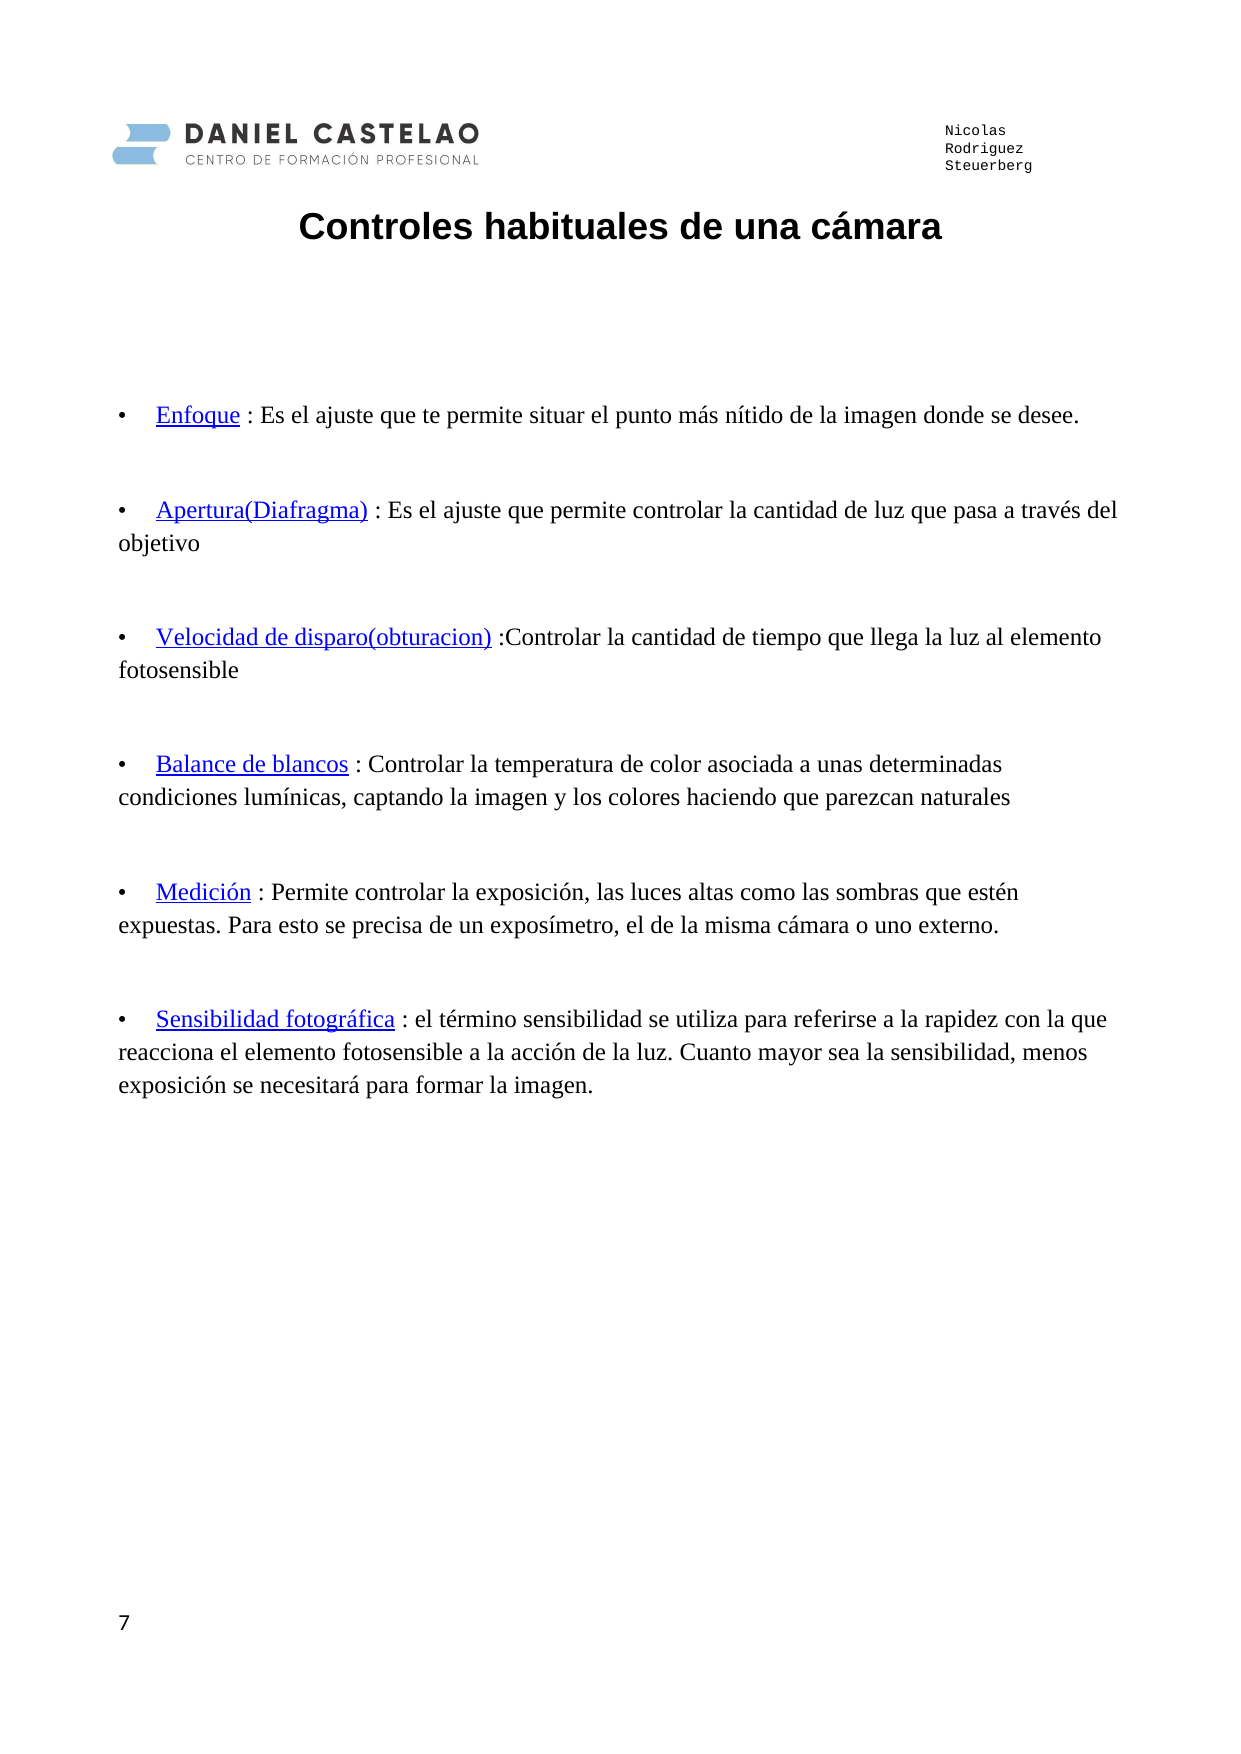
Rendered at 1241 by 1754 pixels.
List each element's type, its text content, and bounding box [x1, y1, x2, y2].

list Enfoque : Es el ajuste que te permite situar el punto más nítido de la imagen donde se desee. [81, 400, 1122, 429]
list Medición : Permite controlar la exposición, las luces altas como las sombras que estén expuestas. Para esto se precisa de un exposímetro, el de la misma cámara o uno externo. [81, 877, 1122, 939]
list Balance de blancos : Controlar la temperatura de color asociada a unas determinadas condiciones lumínicas, captando la imagen y los colores haciendo que parezcan naturales [81, 749, 1122, 811]
list Sensibilidad fotográfica : el término sensibilidad se utiliza para referirse a la rapidez con la que reacciona el elemento fotosensible a la acción de la luz. Cuanto mayor sea la sensibilidad, menos exposición se necesitará para formar la imagen. [81, 1004, 1122, 1099]
subtitle Controles habituales de una cámara [118, 204, 1122, 247]
picture [112, 118, 491, 170]
list Velocidad de disparo(obturacion) :Controlar la cantidad de tiempo que llega la luz al elemento fotosensible [81, 622, 1122, 684]
list Apertura(Diafragma) : Es el ajuste que permite controlar la cantidad de luz que pasa a través del objetivo [81, 495, 1122, 556]
